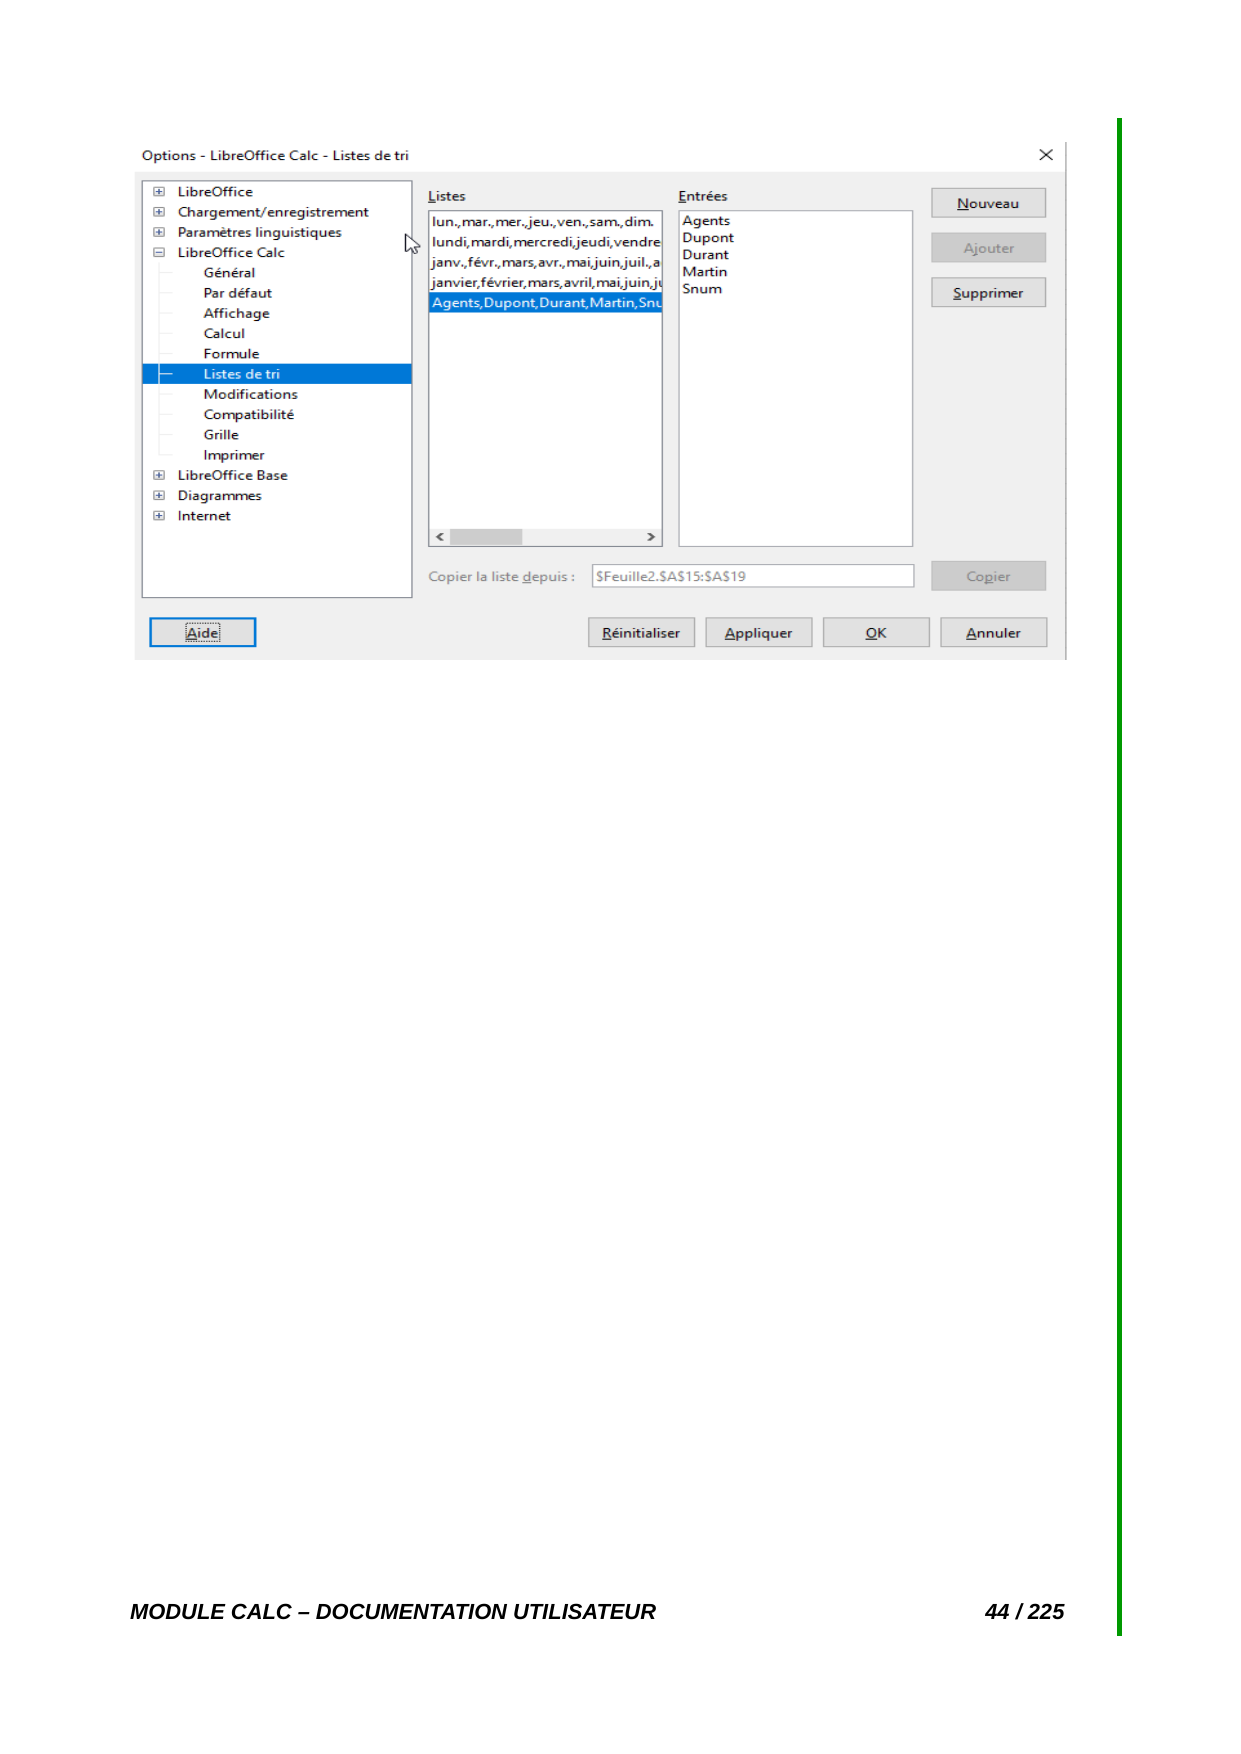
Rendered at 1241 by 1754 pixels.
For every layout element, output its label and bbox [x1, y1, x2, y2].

picture [134, 142, 1067, 660]
